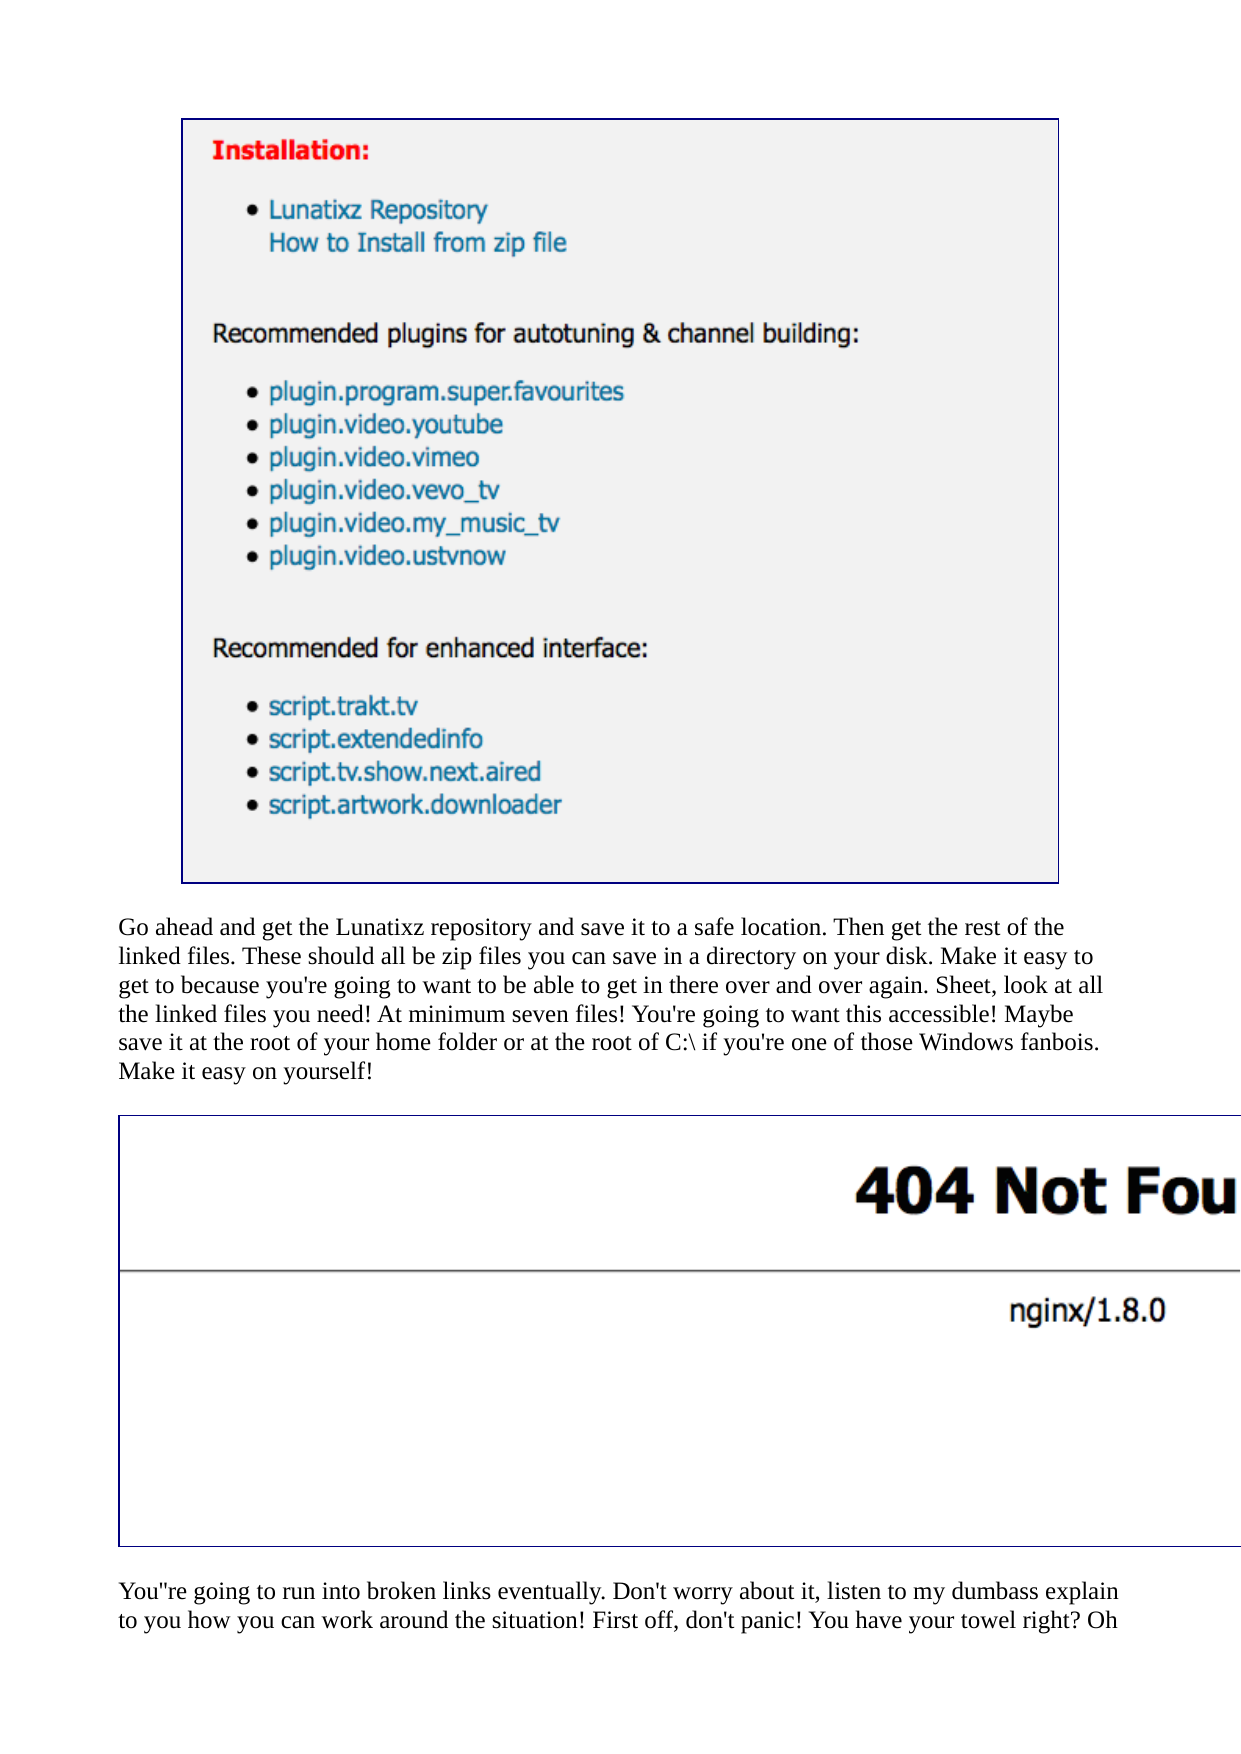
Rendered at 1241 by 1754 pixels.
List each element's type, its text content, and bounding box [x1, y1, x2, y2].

text You''re going to run into broken links eventually. Don't worry about it, listen to my dumbass explain to you how you can work around the situation! First off, don't panic! You have your towel right? Oh [118, 1547, 1122, 1633]
text Go ahead and get the Lunatixz repository and save it to a safe location. Then get the rest of the linked files. These should all be zip files you can save in a directory on your disk. Make it easy to get to because you're going to want to be able to get in there over and over again. Sheet, look at all the linked files you need! At minimum seven files! You're going to want this accessible! Maybe save it at the root of your home folder or at the root of C:\ if you're one of those Windows fanbois. Make it easy on yourself! [118, 884, 1122, 1085]
picture [183, 120, 1058, 882]
picture [120, 1116, 1241, 1546]
